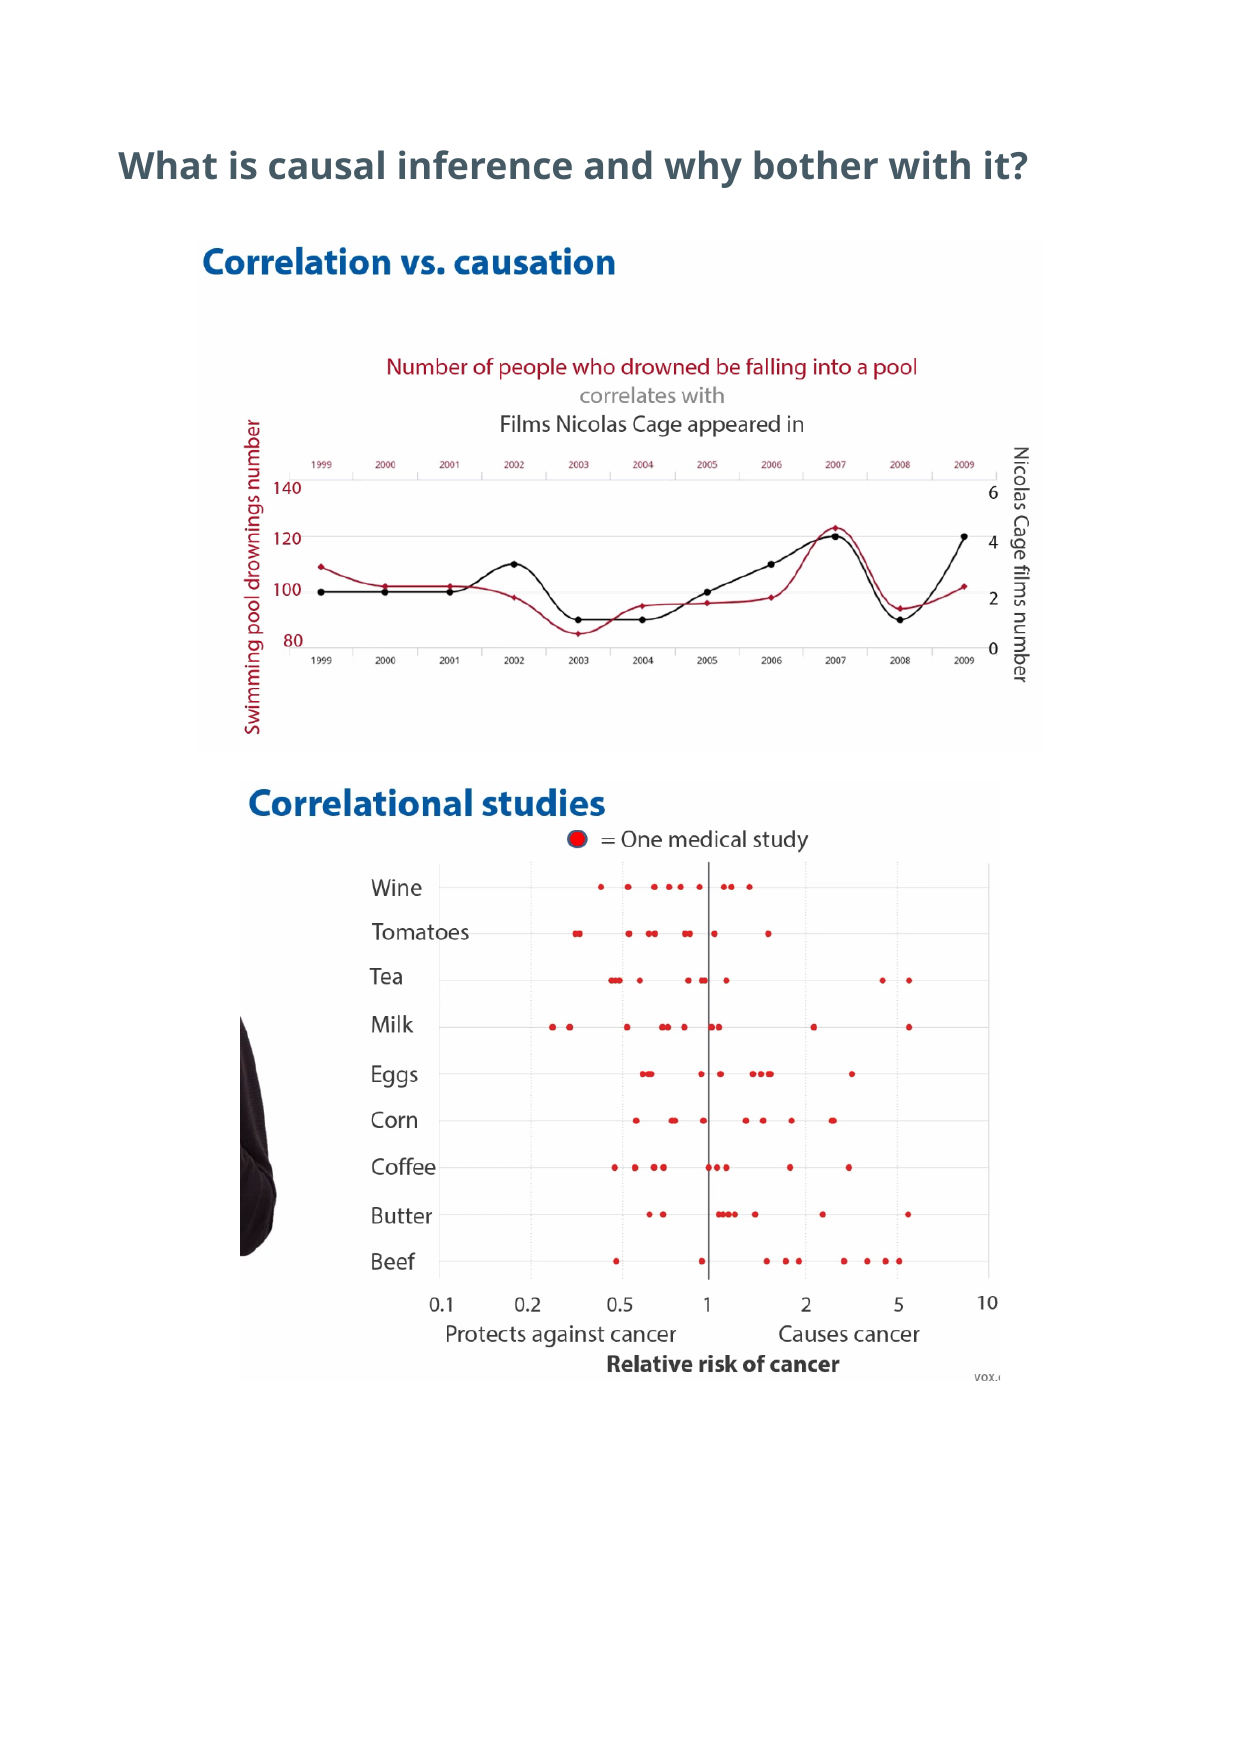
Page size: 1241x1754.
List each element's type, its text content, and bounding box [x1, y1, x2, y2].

picture [240, 780, 1001, 1381]
picture [198, 239, 1042, 752]
subtitle What is causal inference and why bother with it? [118, 139, 1122, 190]
